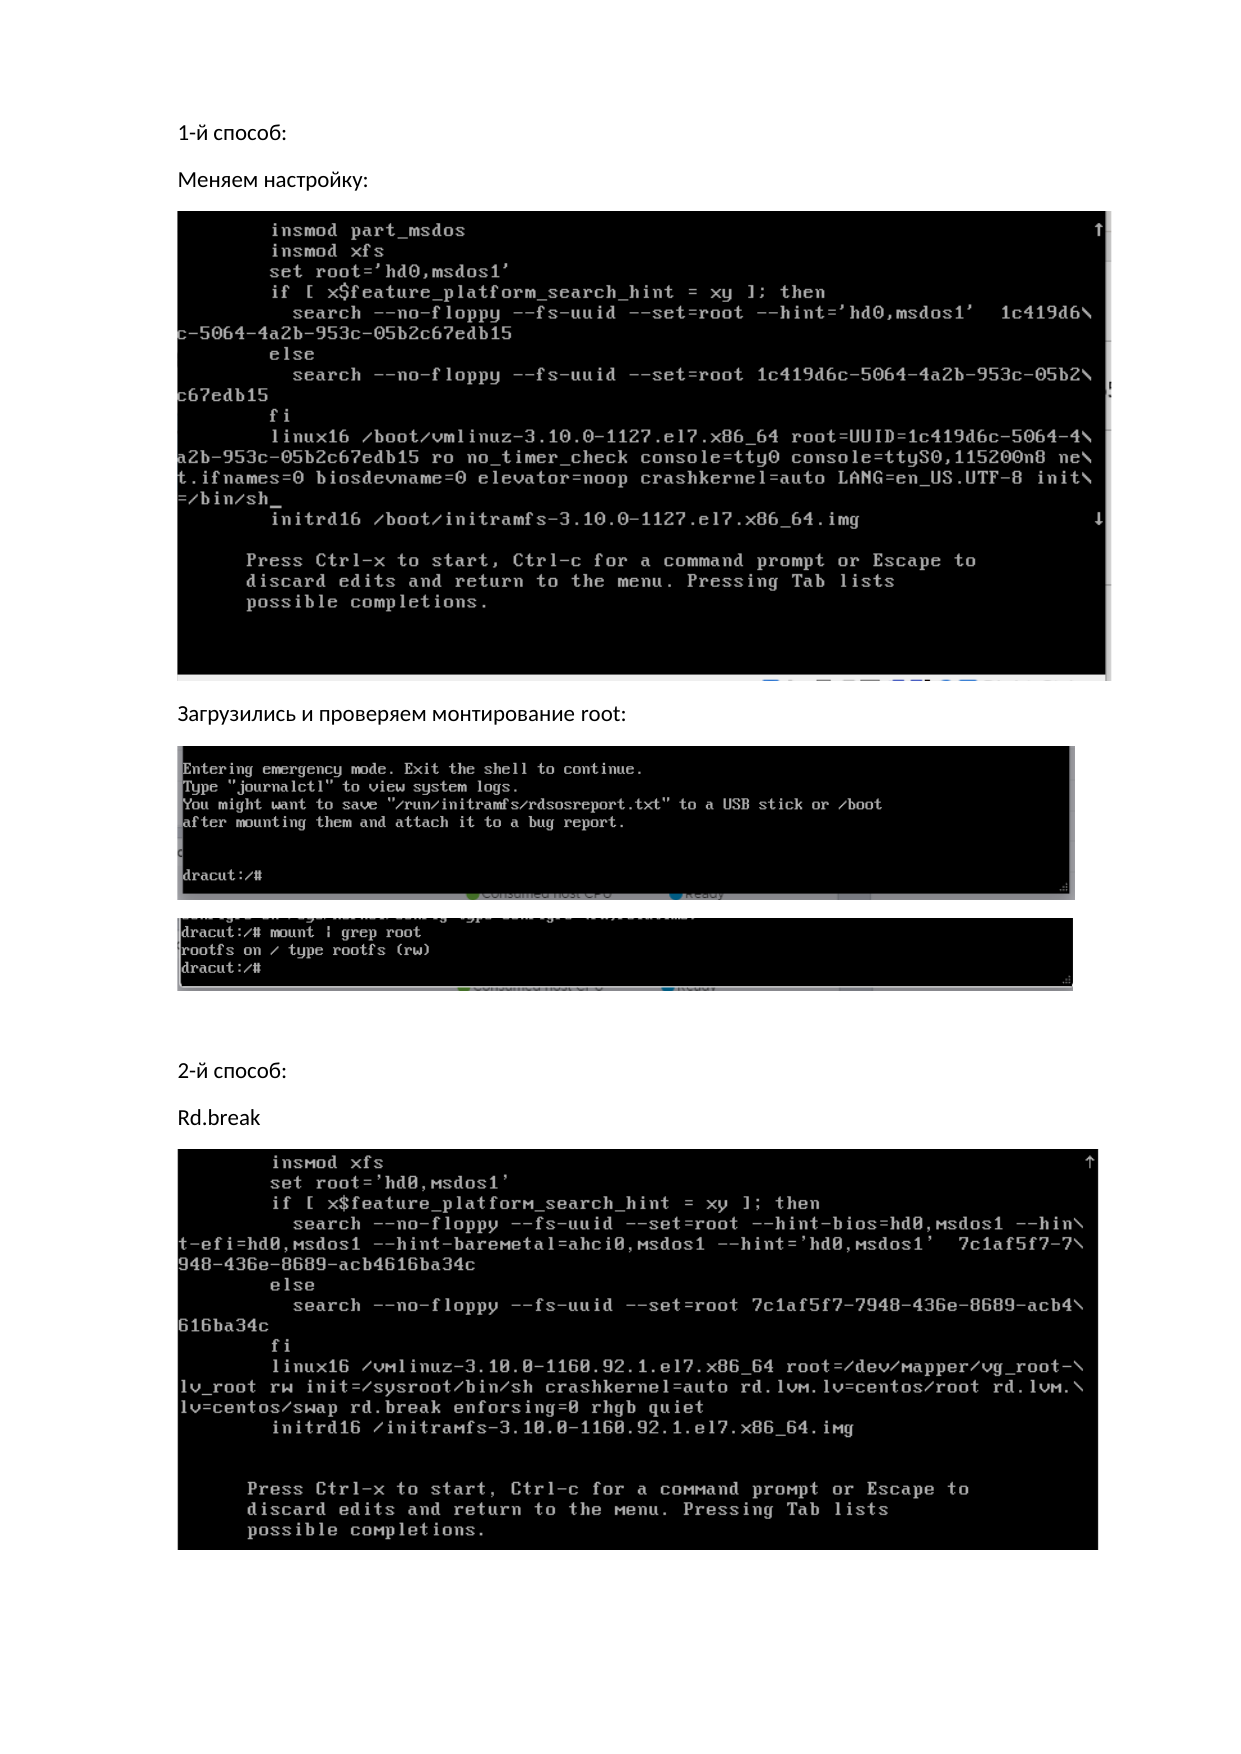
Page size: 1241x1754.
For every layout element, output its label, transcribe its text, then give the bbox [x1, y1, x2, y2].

text 2-й способ: [177, 1056, 1152, 1084]
text Загрузились и проверяем монтирование root: [177, 699, 1152, 727]
text Rd.break [177, 1103, 1152, 1131]
text 1-й способ: [177, 118, 1152, 146]
picture [177, 1149, 383, 1478]
text Меняем настройку: [177, 165, 1152, 193]
picture [177, 788, 385, 900]
picture [232, 211, 467, 681]
picture [177, 945, 384, 991]
